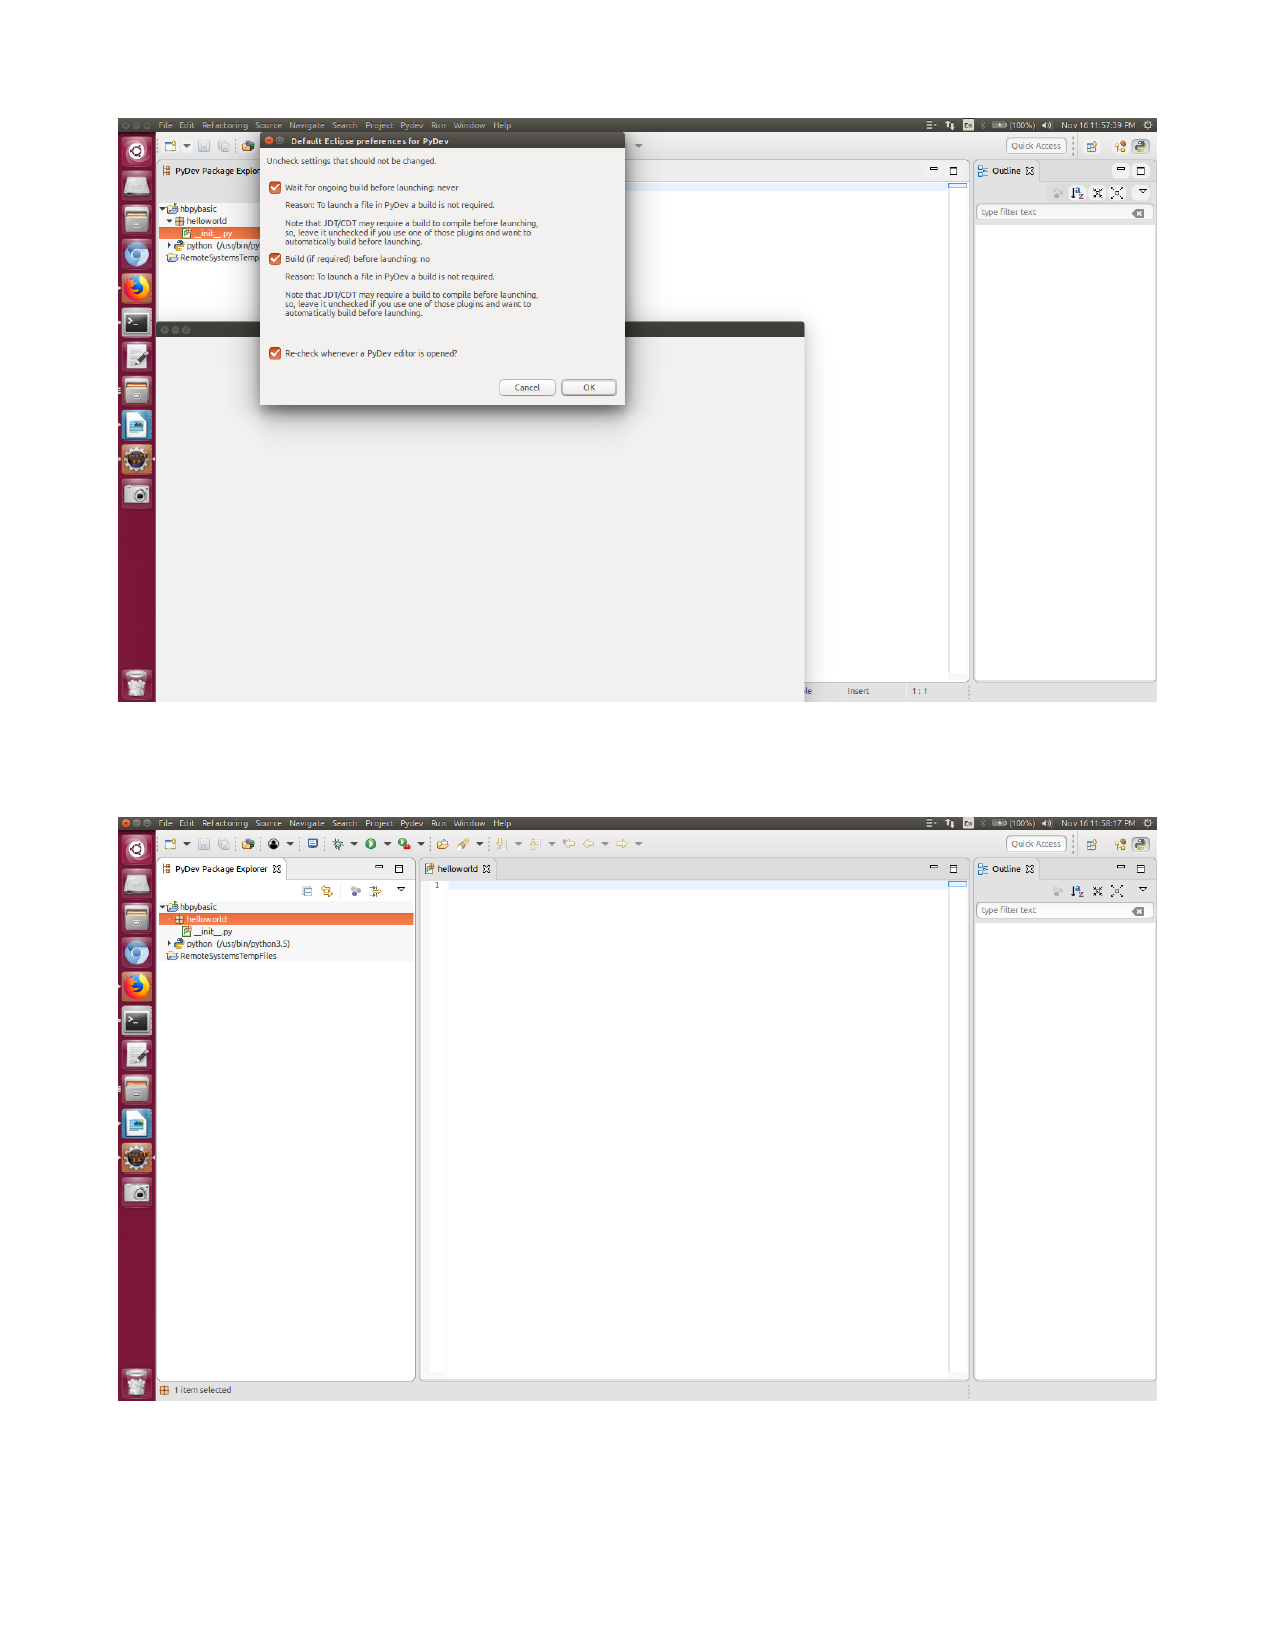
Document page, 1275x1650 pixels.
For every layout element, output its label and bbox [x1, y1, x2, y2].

picture [118, 118, 1157, 702]
picture [118, 817, 1157, 1401]
